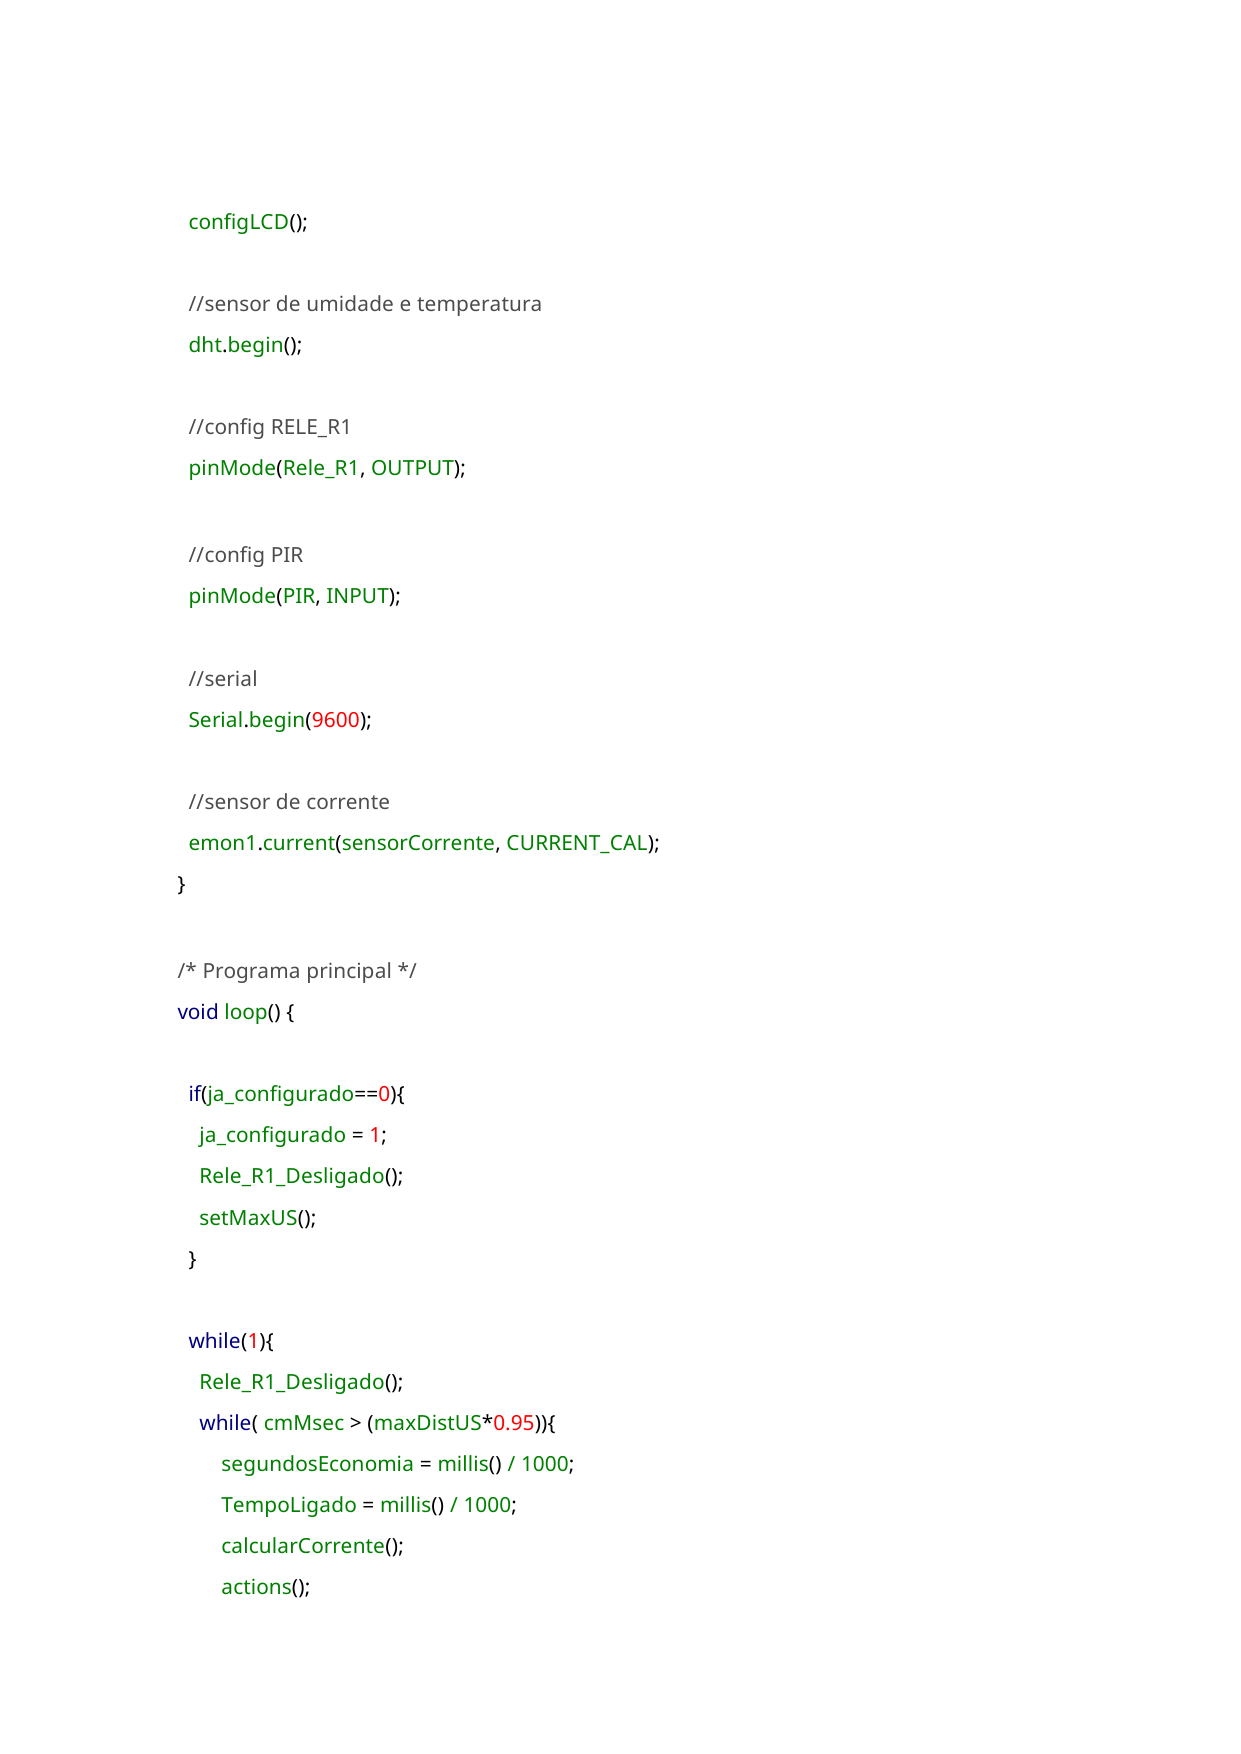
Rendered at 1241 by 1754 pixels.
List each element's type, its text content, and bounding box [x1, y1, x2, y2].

text } [177, 1243, 1063, 1272]
text /* Programa principal */ [177, 956, 1063, 985]
text pinMode(Rele_R1, OUTPUT); [177, 453, 1063, 481]
text Rele_R1_Desligado(); [177, 1367, 1063, 1395]
text Rele_R1_Desligado(); [177, 1161, 1063, 1190]
text dht.begin(); [177, 330, 1063, 358]
text TempoLigado = millis() / 1000; [177, 1490, 1063, 1518]
text } [177, 869, 1063, 897]
text void loop() { [177, 997, 1063, 1026]
text //config PIR [177, 540, 1063, 569]
text //config RELE_R1 [177, 412, 1063, 440]
text emon1.current(sensorCorrente, CURRENT_CAL); [177, 828, 1063, 856]
text //sensor de corrente [177, 787, 1063, 815]
text ja_configurado = 1; [177, 1120, 1063, 1149]
text setMaxUS(); [177, 1202, 1063, 1231]
text while( cmMsec > (maxDistUS*0.95)){ [177, 1408, 1063, 1436]
text while(1){ [177, 1326, 1063, 1354]
text Serial.begin(9600); [177, 704, 1063, 733]
text //sensor de umidade e temperatura [177, 289, 1063, 317]
text segundosEconomia = millis() / 1000; [177, 1449, 1063, 1477]
text calcularCorrente(); [177, 1531, 1063, 1559]
text if(ja_configurado==0){ [177, 1079, 1063, 1108]
text actions(); [177, 1572, 1063, 1600]
text //serial [177, 663, 1063, 692]
text pinMode(PIR, INPUT); [177, 581, 1063, 610]
text configLCD(); [177, 207, 1063, 235]
